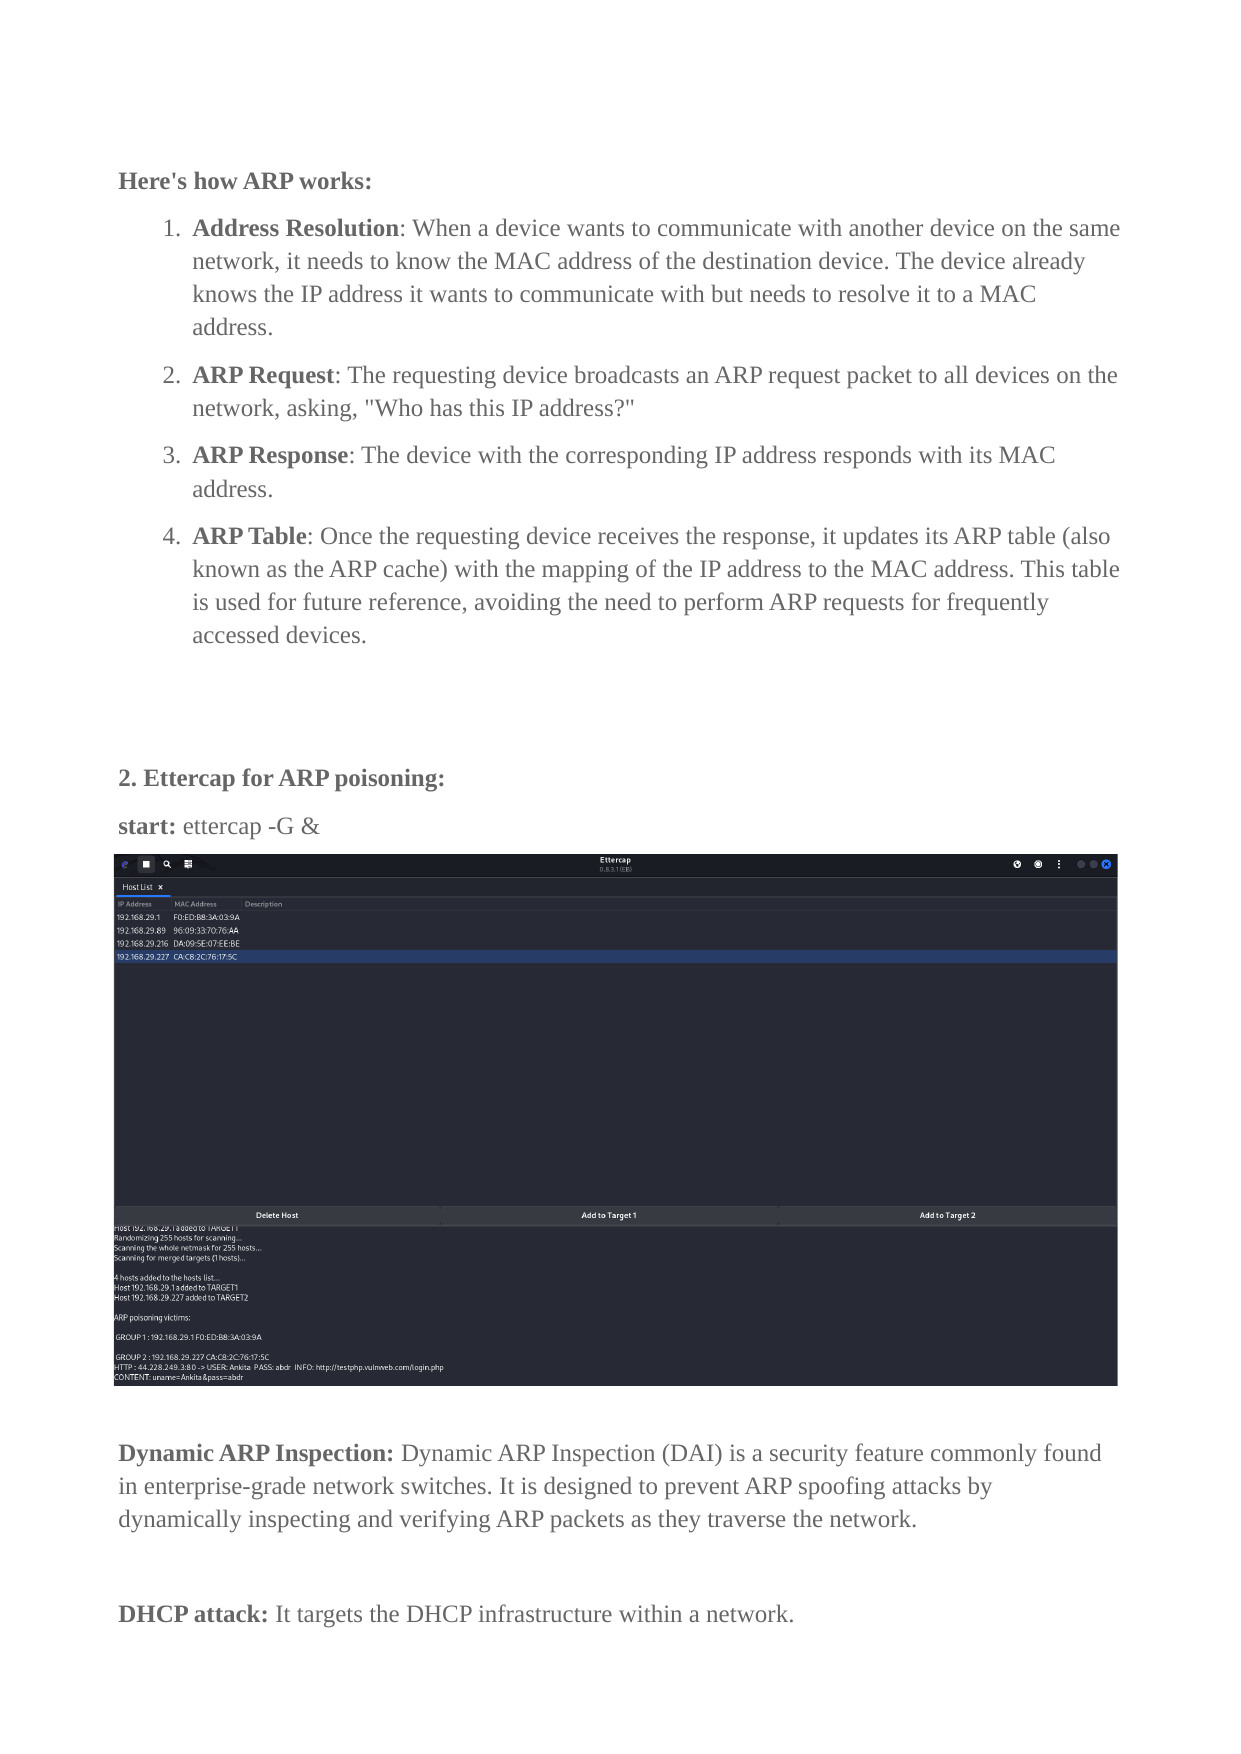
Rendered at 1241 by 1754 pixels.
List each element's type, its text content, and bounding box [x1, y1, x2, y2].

text Dynamic ARP Inspection: Dynamic ARP Inspection (DAI) is a security feature commonly found in enterprise-grade network switches. It is designed to prevent ARP spoofing attacks by dynamically inspecting and verifying ARP packets as they traverse the network. [118, 1438, 1122, 1533]
list ARP Request: The requesting device broadcasts an ARP request packet to all devices on the network, asking, "Who has this IP address?" [162, 360, 1122, 422]
picture [113, 854, 1118, 1386]
text start: ettercap -G & [118, 811, 1122, 839]
list ARP Response: The device with the corresponding IP address responds with its MAC address. [162, 441, 1122, 502]
text DHCP attack: It targets the DHCP infrastructure within a network. [118, 1599, 1122, 1628]
text 2. Ettercap for ARP poisoning: [118, 763, 1122, 792]
list Address Resolution: When a device wants to communicate with another device on the same network, it needs to know the MAC address of the destination device. The device already knows the IP address it wants to communicate with but needs to resolve it to a MAC address. [162, 213, 1122, 341]
list ARP Table: Once the requesting device receives the response, it updates its ARP table (also known as the ARP cache) with the mapping of the IP address to the MAC address. This table is used for future reference, avoiding the need to perform ARP requests for frequently accessed devices. [162, 521, 1122, 649]
text Here's how ARP works: [118, 166, 1122, 194]
